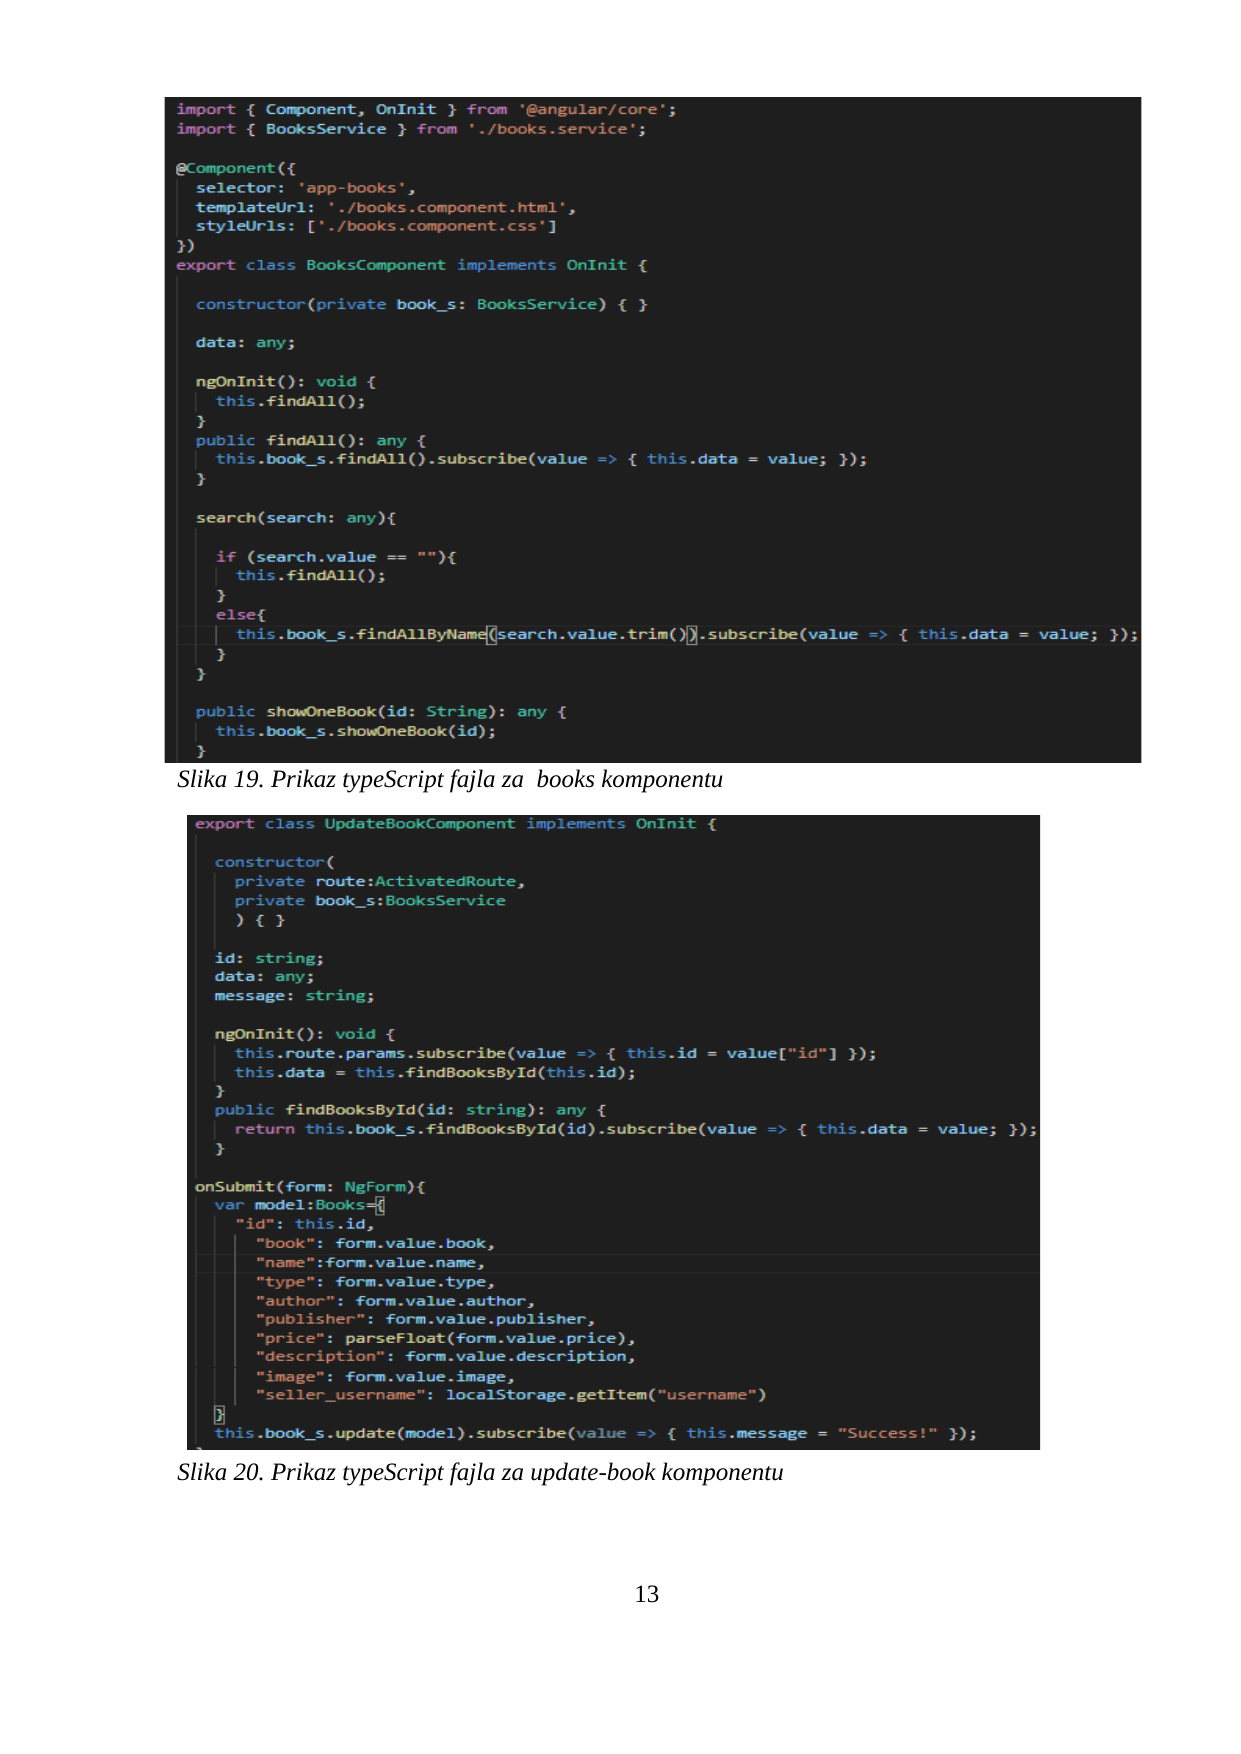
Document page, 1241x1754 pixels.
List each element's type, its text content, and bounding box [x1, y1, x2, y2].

text Slika 19. Prikaz typeScript fajla za books komponentu [177, 763, 1123, 793]
text Slika 20. Prikaz typeScript fajla za update-book komponentu [177, 1457, 1123, 1486]
text [177, 75, 1123, 97]
